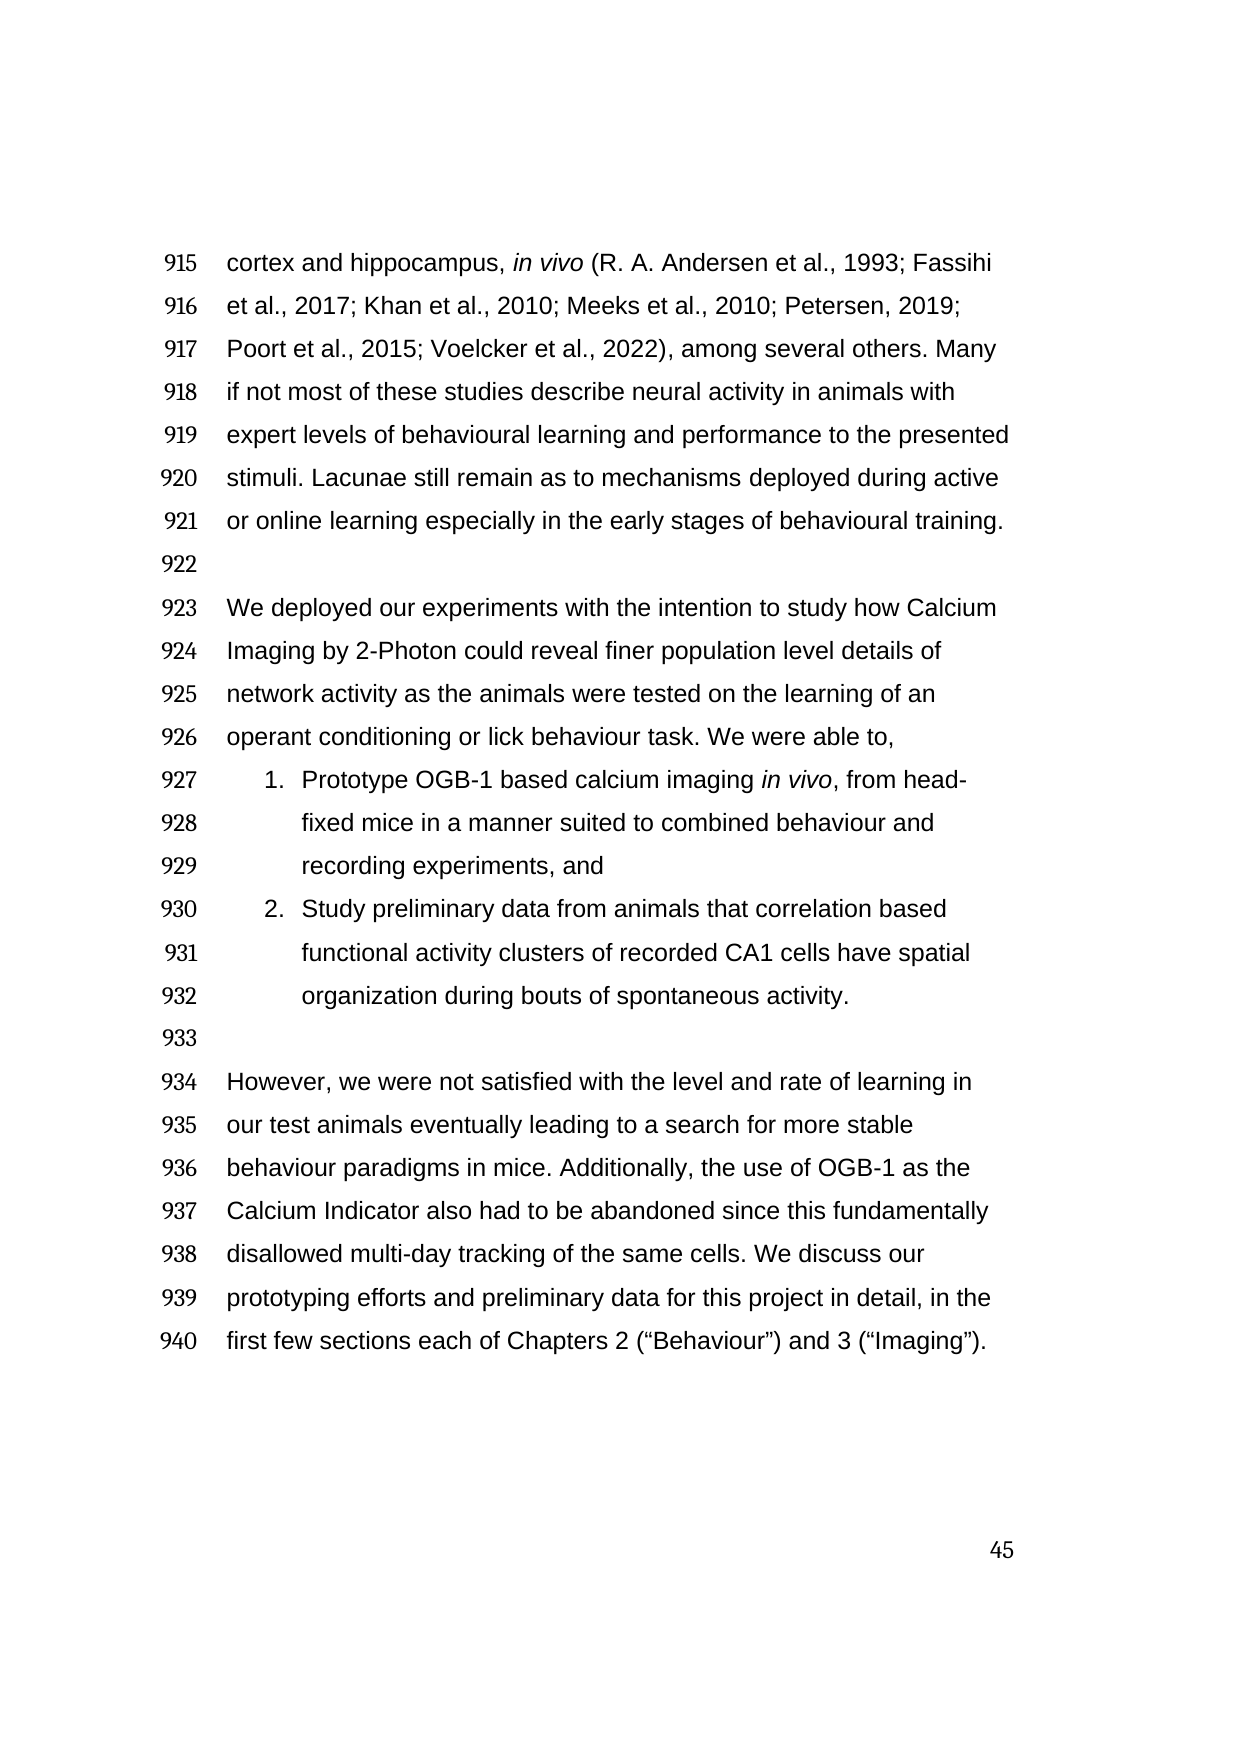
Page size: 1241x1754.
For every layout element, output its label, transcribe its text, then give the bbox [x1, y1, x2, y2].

text cortex and hippocampus, in vivo (R. A. Andersen et al., 1993; Fassihi et al., 2017; Khan et al., 2010; Meeks et al., 2010; Petersen, 2019; Poort et al., 2015; Voelcker et al., 2022)⁠, among several others. Many if not most of these studies describe neural activity in animals with expert levels of behavioural learning and performance to the presented stimuli. Lacunae still remain as to mechanisms deployed during active or online learning especially in the early stages of behavioural training. [226, 248, 1014, 535]
list Prototype OGB-1 based calcium imaging in vivo, from head-fixed mice in a manner suited to combined behaviour and recording experiments, and [264, 765, 1014, 880]
list Study preliminary data from animals that correlation based functional activity clusters of recorded CA1 cells have spatial organization during bouts of spontaneous activity. [264, 894, 1014, 1009]
text However, we were not satisfied with the level and rate of learning in our test animals eventually leading to a search for more stable behaviour paradigms in mice. Additionally, the use of OGB-1 as the Calcium Indicator also had to be abandoned since this fundamentally disallowed multi-day tracking of the same cells. We discuss our prototyping efforts and preliminary data for this project in detail, in the first few sections each of Chapters 2 (“Behaviour”) and 3 (“Imaging”). [226, 1067, 1014, 1354]
text We deployed our experiments with the intention to study how Calcium Imaging by 2-Photon could reveal finer population level details of network activity as the animals were tested on the learning of an operant conditioning or lick behaviour task. We were able to, [226, 593, 1014, 751]
